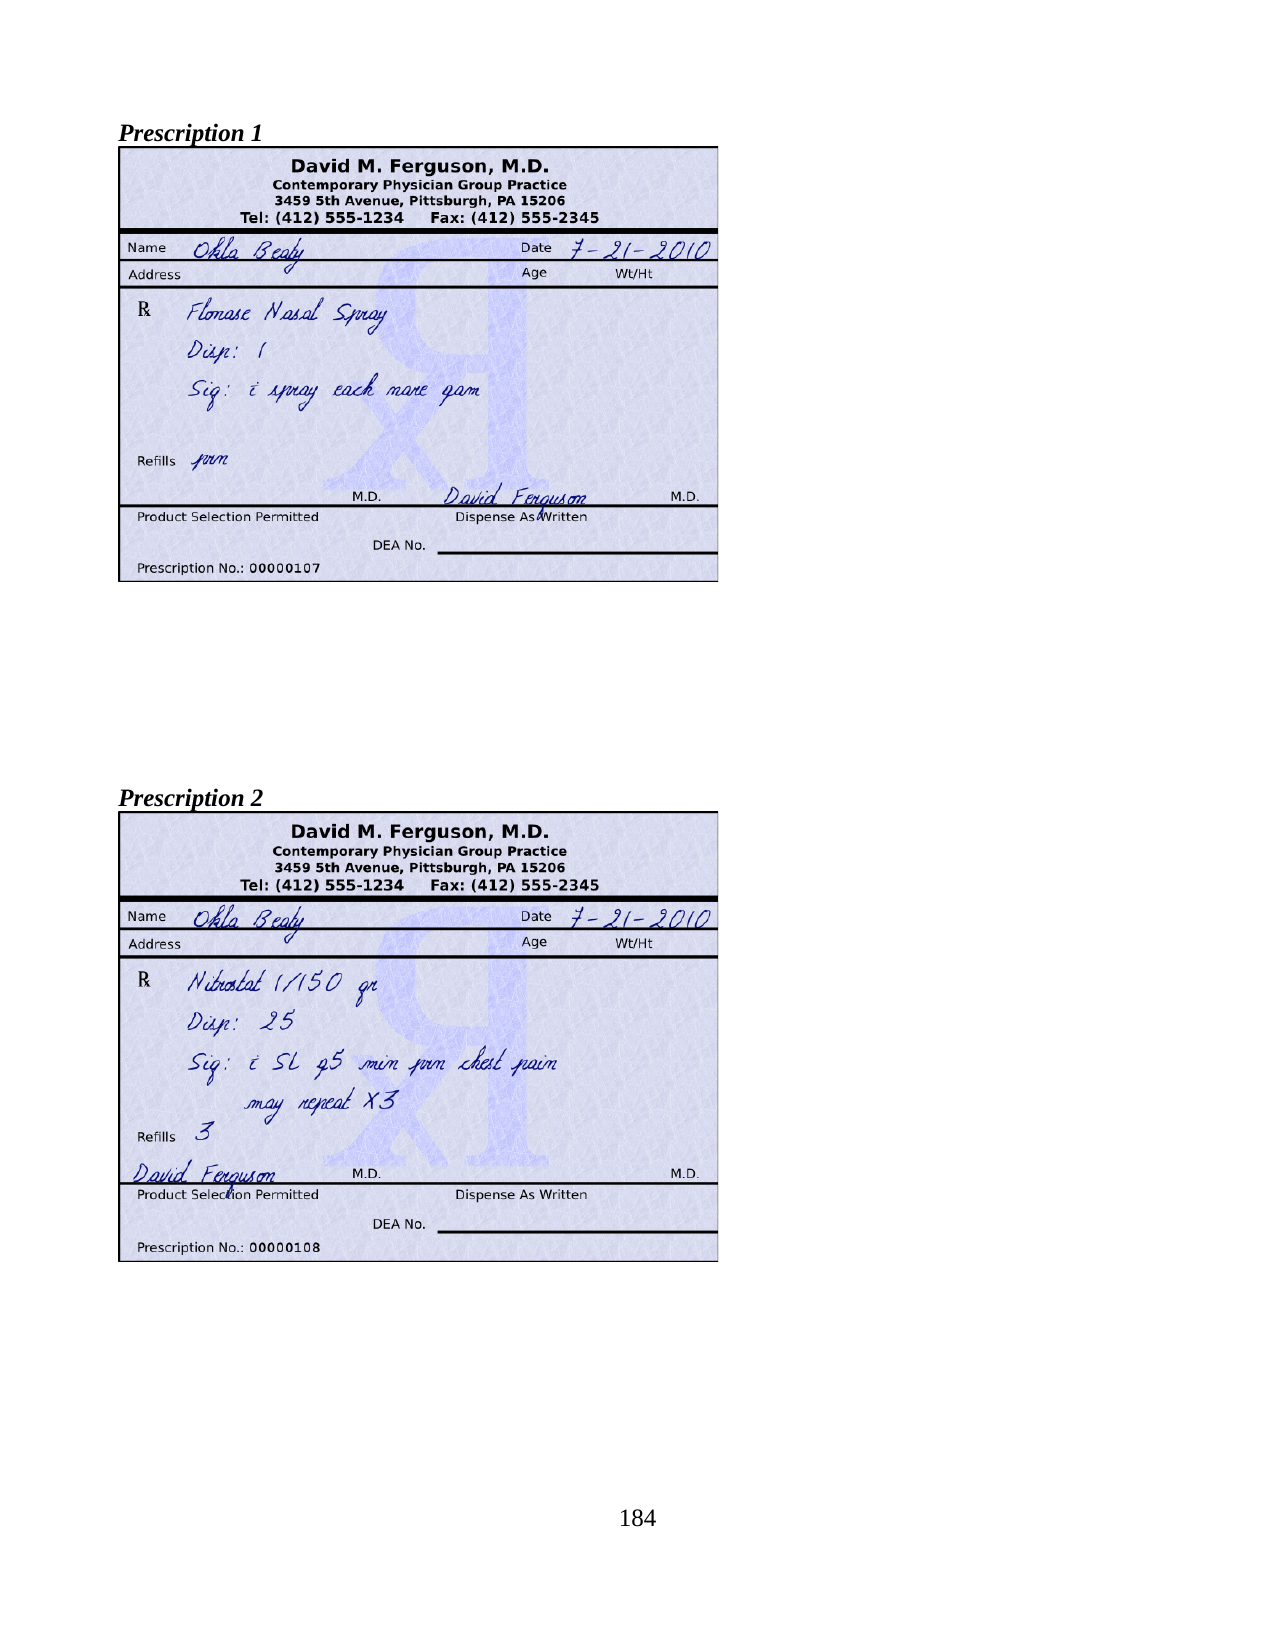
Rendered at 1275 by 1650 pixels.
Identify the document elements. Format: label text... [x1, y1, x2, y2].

picture [118, 811, 719, 1262]
text Prescription 1 [118, 118, 1157, 147]
text Prescription 2 [118, 783, 1157, 812]
picture [118, 146, 719, 582]
